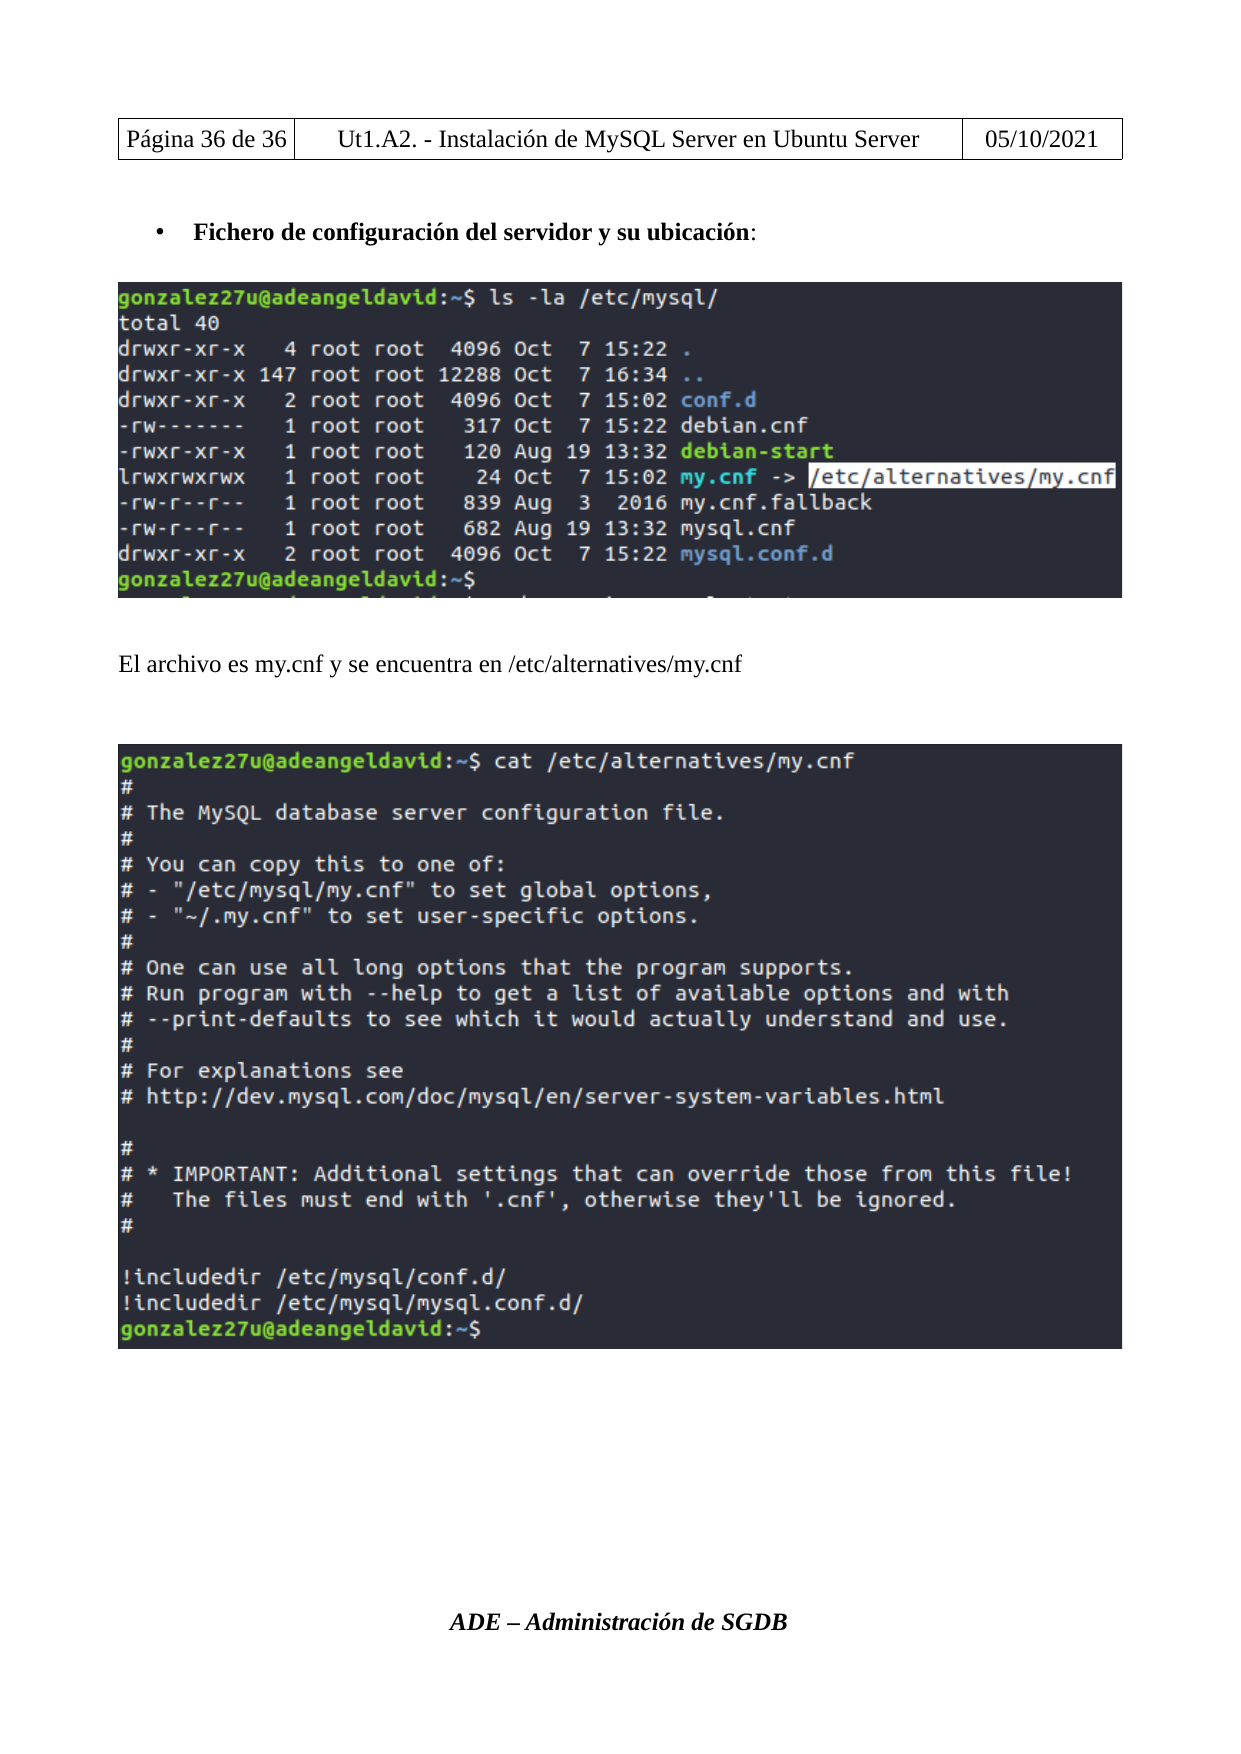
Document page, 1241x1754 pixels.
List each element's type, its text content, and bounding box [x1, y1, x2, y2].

text El archivo es my.cnf y se encuentra en /etc/alternatives/my.cnf [118, 649, 1122, 678]
picture [118, 744, 1123, 1349]
picture [118, 282, 1123, 598]
list Fichero de configuración del servidor y su ubicación: [156, 217, 1122, 246]
